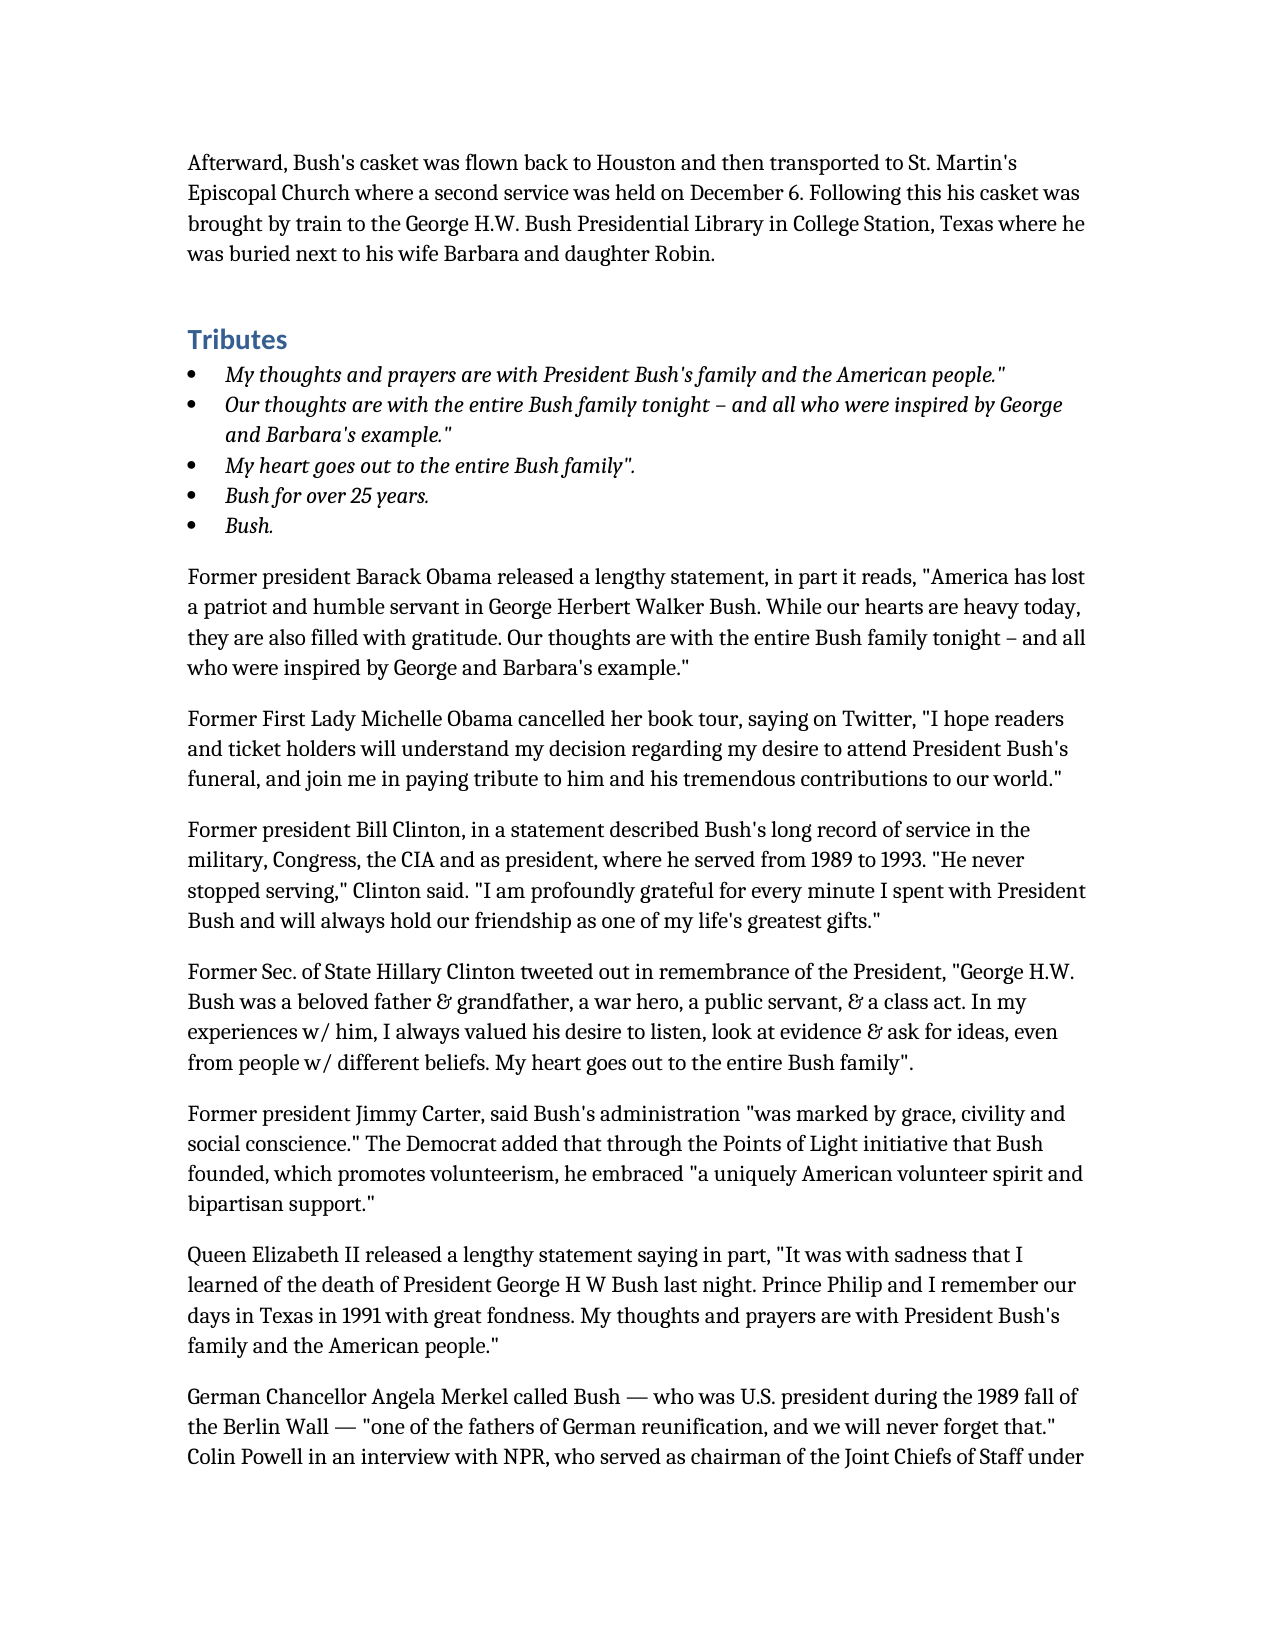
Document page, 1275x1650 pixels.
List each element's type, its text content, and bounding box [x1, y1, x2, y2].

text Former president Barack Obama released a lengthy statement, in part it reads, "America has lost a patriot and humble servant in George Herbert Walker Bush. While our hearts are heavy today, they are also filled with gratitude. Our thoughts are with the entire Bush family tonight – and all who were inspired by George and Barbara's example." [187, 564, 1087, 681]
text Former Sec. of State Hillary Clinton tweeted out in remembrance of the President, "George H.W. Bush was a beloved father & grandfather, a war hero, a public servant, & a class act. In my experiences w/ him, I always valued his desire to listen, look at evidence & ask for ideas, even from people w/ different beliefs. My heart goes out to the entire Bush family". [187, 959, 1087, 1076]
text Former First Lady Michelle Obama cancelled her book tour, saying on Twitter, "I hope readers and ticket holders will understand my decision regarding my desire to attend President Bush's funeral, and join me in paying tribute to him and his tremendous contributions to our world." [187, 706, 1087, 792]
text Afterward, Bush's casket was flown back to Houston and then transported to St. Martin's Episcopal Church where a second service was held on December 6. Following this his casket was brought by train to the George H.W. Bush Presidential Library in College Station, Texas where he was buried next to his wife Barbara and daughter Robin. [187, 150, 1087, 267]
text German Chancellor Angela Merkel called Bush — who was U.S. president during the 1989 fall of the Berlin Wall — "one of the fathers of German reunification, and we will never forget that." Colin Powell in an interview with NPR, who served as chairman of the Joint Chiefs of Staff under [187, 1384, 1087, 1470]
text Former president Bill Clinton, in a statement described Bush's long record of service in the military, Congress, the CIA and as president, where he served from 1989 to 1993. "He never stopped serving," Clinton said. "I am profoundly grateful for every minute I spent with President Bush and will always hold our friendship as one of my life's greatest gifts." [187, 817, 1087, 934]
list My heart goes out to the entire Bush family". [187, 452, 1087, 479]
text Queen Elizabeth II released a lengthy statement saying in part, "It was with sadness that I learned of the death of President George H W Bush last night. Prince Philip and I remember our days in Texas in 1991 with great fondness. My thoughts and prayers are with President Bush's family and the American people." [187, 1242, 1087, 1359]
list Bush for over 25 years. [187, 483, 1087, 509]
list My thoughts and prayers are with President Bush's family and the American people." [187, 362, 1087, 388]
list Bush. [187, 513, 1087, 539]
subtitle Tributes [187, 321, 1087, 356]
text Former president Jimmy Carter, said Bush's administration "was marked by grace, civility and social conscience." The Democrat added that through the Points of Light initiative that Bush founded, which promotes volunteerism, he embraced "a uniquely American volunteer spirit and bipartisan support." [187, 1100, 1087, 1217]
list Our thoughts are with the entire Bush family tonight – and all who were inspired by George and Barbara's example." [187, 392, 1087, 448]
